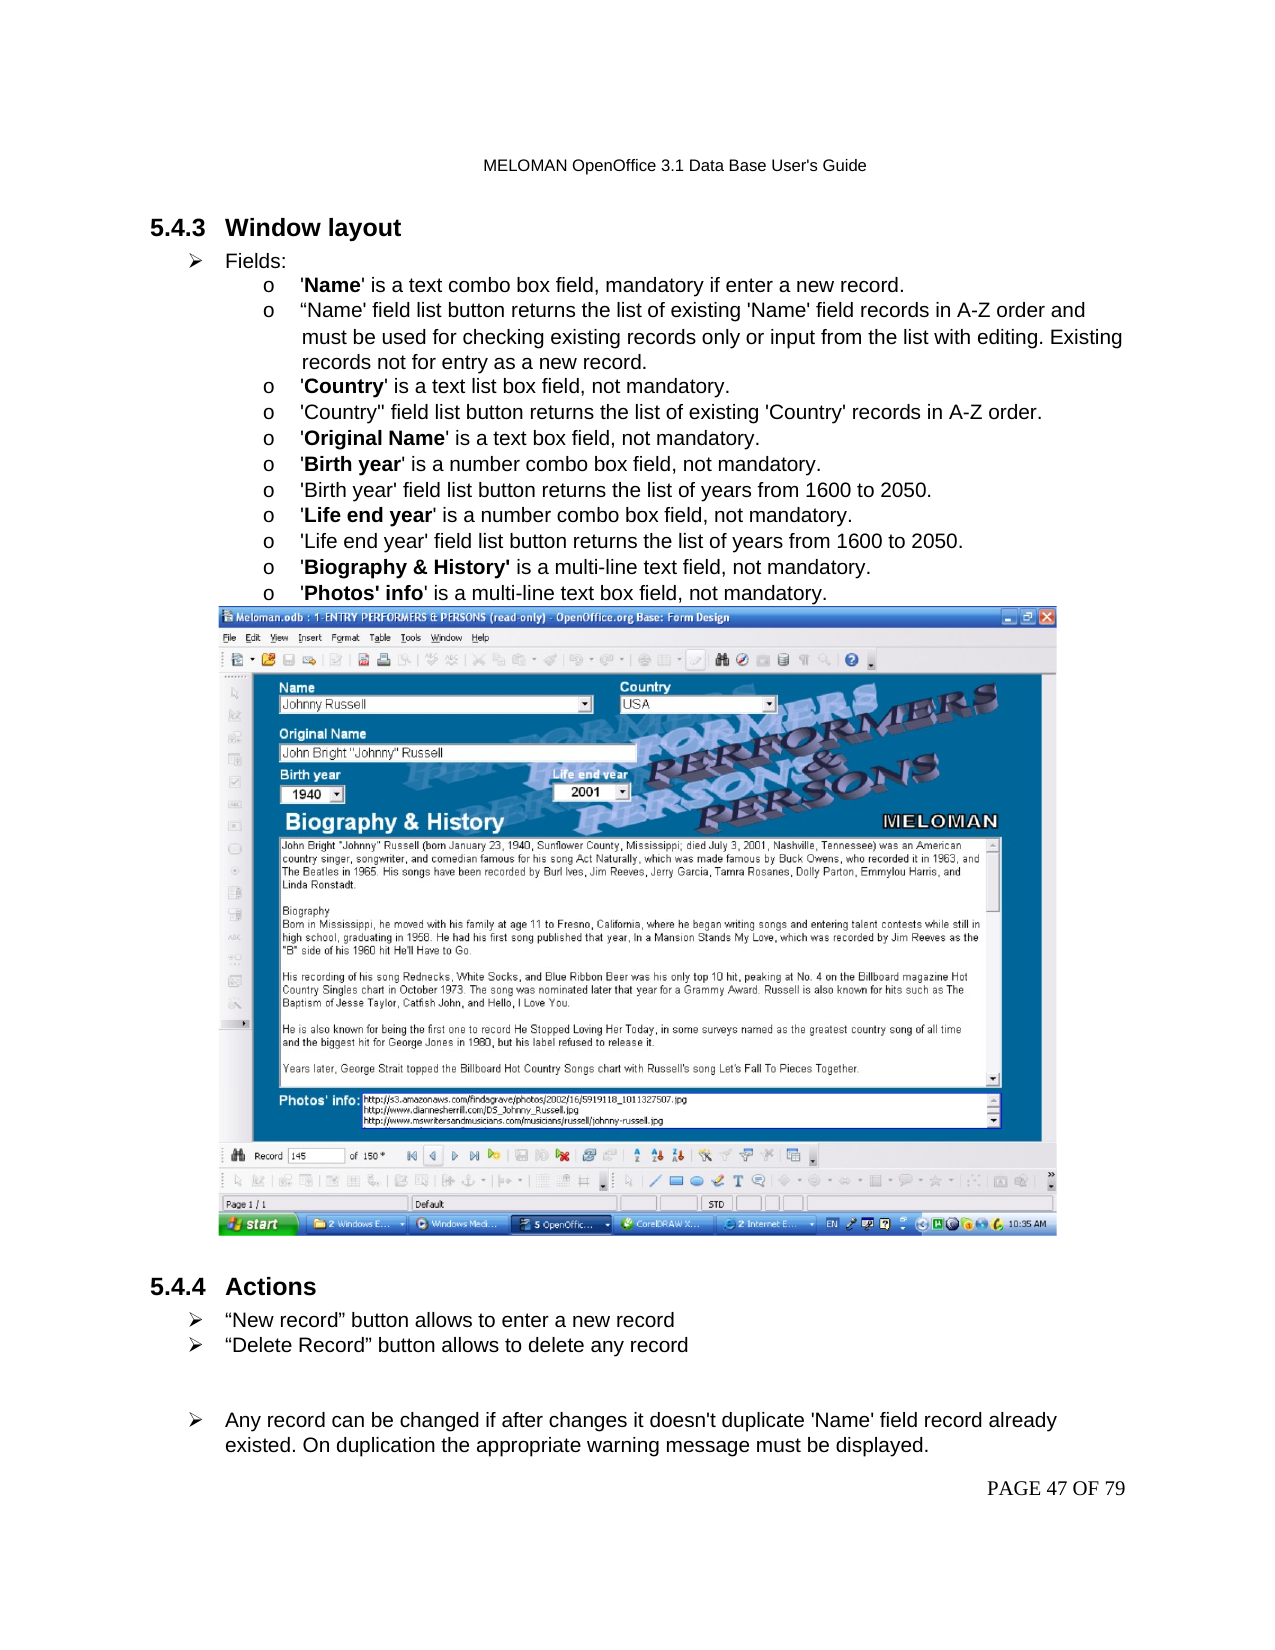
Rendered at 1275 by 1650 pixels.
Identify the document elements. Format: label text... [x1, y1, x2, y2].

subtitle Actions [150, 1272, 1125, 1300]
list 'Biography & History' is a multi-line text field, not mandatory. [262, 555, 1125, 581]
list 'Life end year' field list button returns the list of years from 1600 to 2050. [262, 529, 1125, 555]
list Any record can be changed if after changes it doesn't duplicate 'Name' field record already existed. On duplication the appropriate warning message must be displayed. [187, 1407, 1125, 1457]
list “Delete Record” button allows to delete any record [187, 1332, 1125, 1357]
list Fields: [187, 247, 1125, 272]
list 'Photos' info' is a multi-line text box field, not mandatory. [262, 581, 1125, 607]
list 'Life end year' is a number combo box field, not mandatory. [262, 503, 1125, 529]
list 'Country'' field list button returns the list of existing 'Country' records in A-Z order. [262, 400, 1125, 426]
subtitle Window layout [150, 212, 1125, 241]
list 'Birth year' field list button returns the list of years from 1600 to 2050. [262, 477, 1125, 503]
list “Name' field list button returns the list of existing 'Name' field records in A-Z order and must be used for checking existing records only or input from the list with editing. Existing records not for entry as a new record. [262, 298, 1125, 374]
picture [218, 606, 1057, 1236]
list 'Country' is a text list box field, not mandatory. [262, 374, 1125, 400]
list “New record” button allows to enter a new record [187, 1307, 1125, 1332]
list 'Original Name' is a text box field, not mandatory. [262, 426, 1125, 452]
list 'Name' is a text combo box field, mandatory if enter a new record. [262, 272, 1125, 298]
list 'Birth year' is a number combo box field, not mandatory. [262, 452, 1125, 477]
